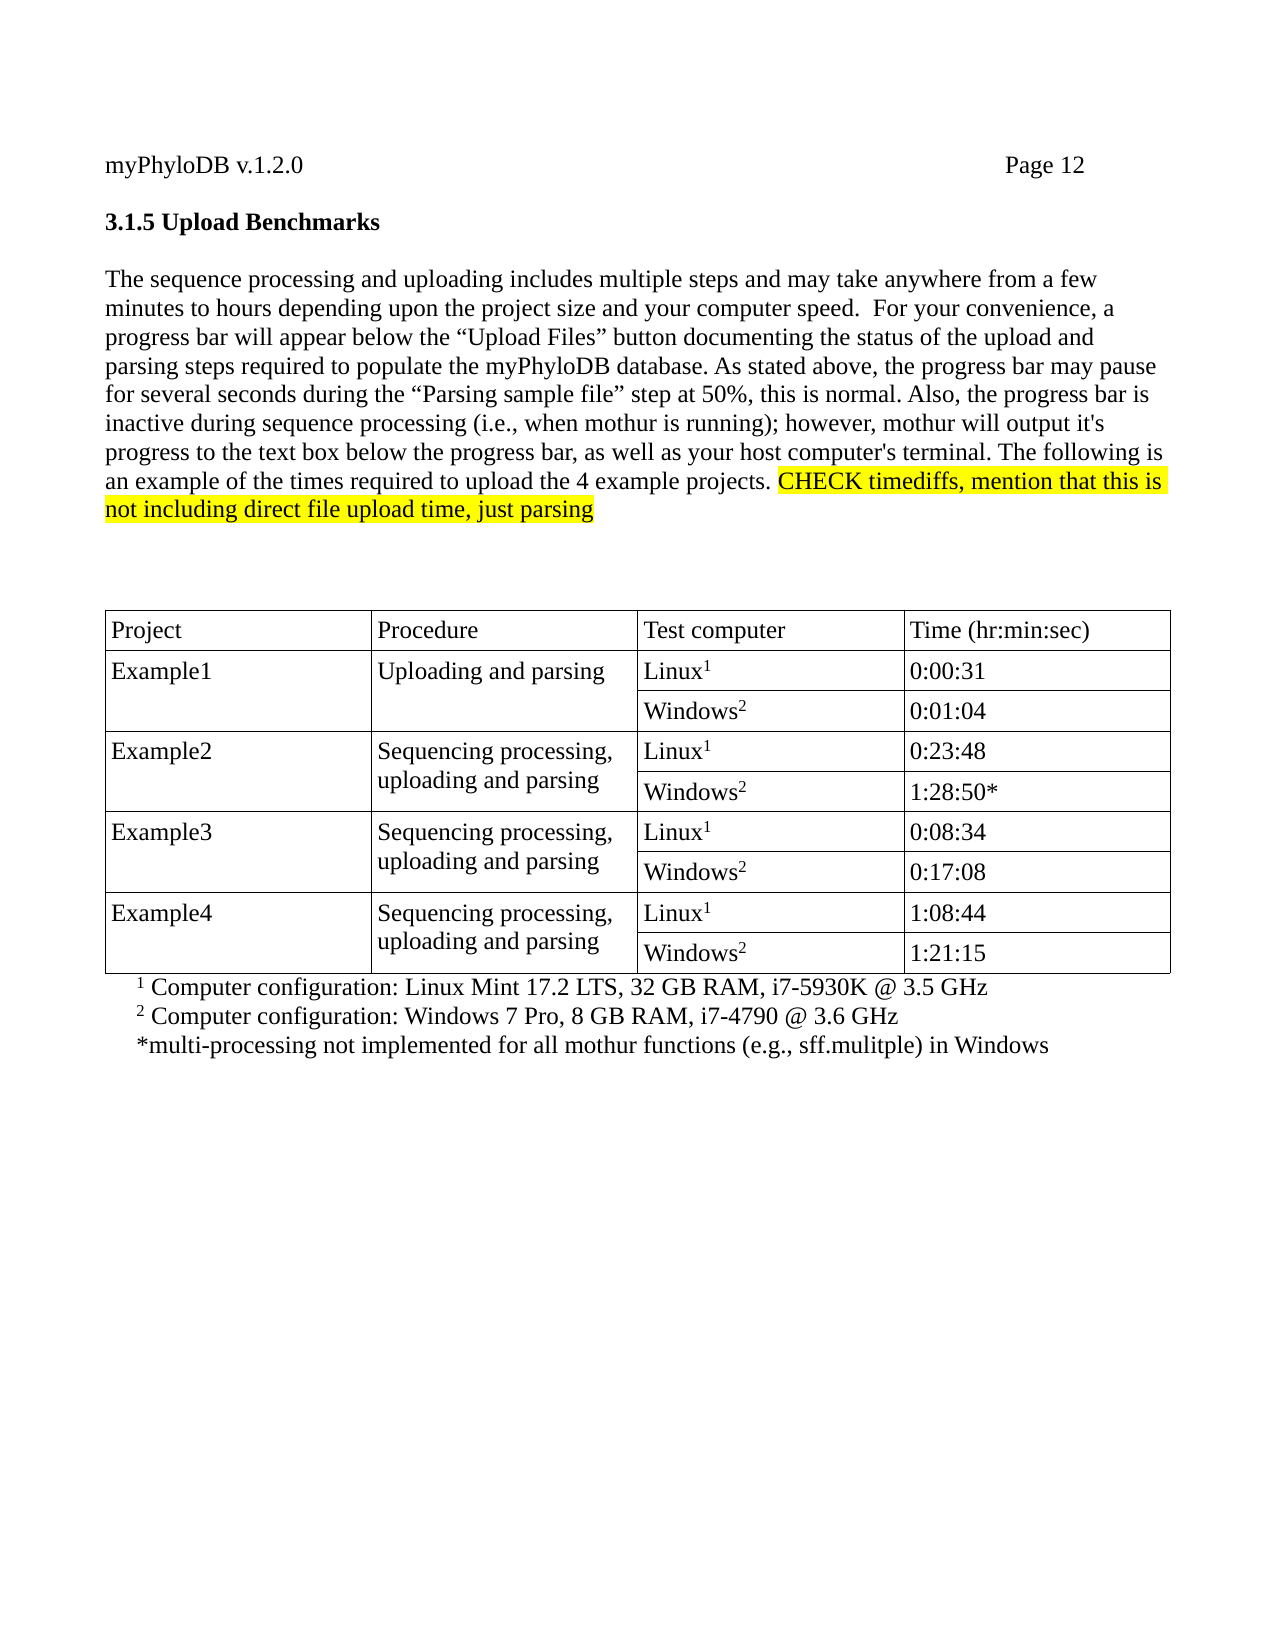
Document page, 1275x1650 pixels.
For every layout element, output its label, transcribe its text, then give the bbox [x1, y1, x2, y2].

text *multi-processing not implemented for all mothur functions (e.g., sff.mulitple) in Windows [105, 1030, 1170, 1059]
table_cell Uploading and parsing [372, 651, 637, 731]
table_cell 1:28:50* [905, 772, 1170, 811]
table_cell Linux1 [638, 732, 904, 771]
table_header Time (hr:min:sec) [905, 611, 1170, 650]
table_cell Windows2 [638, 772, 904, 811]
table_cell Linux1 [638, 893, 904, 932]
table_cell Example2 [106, 732, 371, 811]
table_cell 0:00:31 [905, 651, 1170, 690]
table_cell Sequencing processing, uploading and parsing [372, 732, 637, 811]
table_header Test computer [638, 611, 904, 650]
table_cell Example4 [106, 893, 371, 972]
table_cell 1:21:15 [905, 933, 1170, 972]
table_cell Example3 [106, 812, 371, 892]
text 3.1.5 Upload Benchmarks [105, 207, 1170, 236]
table_cell Windows2 [638, 852, 904, 892]
table_cell 0:08:34 [905, 812, 1170, 851]
table_cell Linux1 [638, 651, 904, 690]
table_cell Linux1 [638, 812, 904, 851]
table_cell Sequencing processing, uploading and parsing [372, 893, 637, 972]
text 1 Computer configuration: Linux Mint 17.2 LTS, 32 GB RAM, i7-5930K @ 3.5 GHz [105, 974, 1170, 1001]
table_header Procedure [372, 611, 637, 650]
table_cell 0:23:48 [905, 732, 1170, 771]
text 2 Computer configuration: Windows 7 Pro, 8 GB RAM, i7-4790 @ 3.6 GHz [105, 1001, 1170, 1030]
table_header Project [106, 611, 371, 650]
text The sequence processing and uploading includes multiple steps and may take anywhere from a few minutes to hours depending upon the project size and your computer speed. For your convenience, a progress bar will appear below the “Upload Files” button documenting the status of the upload and parsing steps required to populate the myPhyloDB database. As stated above, the progress bar may pause for several seconds during the “Parsing sample file” step at 50%, this is normal. Also, the progress bar is inactive during sequence processing (i.e., when mothur is running); however, mothur will output it's progress to the text box below the progress bar, as well as your host computer's terminal. The following is an example of the times required to upload the 4 example projects. CHECK timediffs, mention that this is not including direct file upload time, just parsing [105, 264, 1170, 523]
table_cell 0:17:08 [905, 852, 1170, 892]
table_cell Example1 [106, 651, 371, 731]
table_cell 1:08:44 [905, 893, 1170, 932]
table_cell Sequencing processing, uploading and parsing [372, 812, 637, 892]
table_cell Windows2 [638, 691, 904, 731]
table_cell Windows2 [638, 933, 904, 972]
table_cell 0:01:04 [905, 691, 1170, 731]
